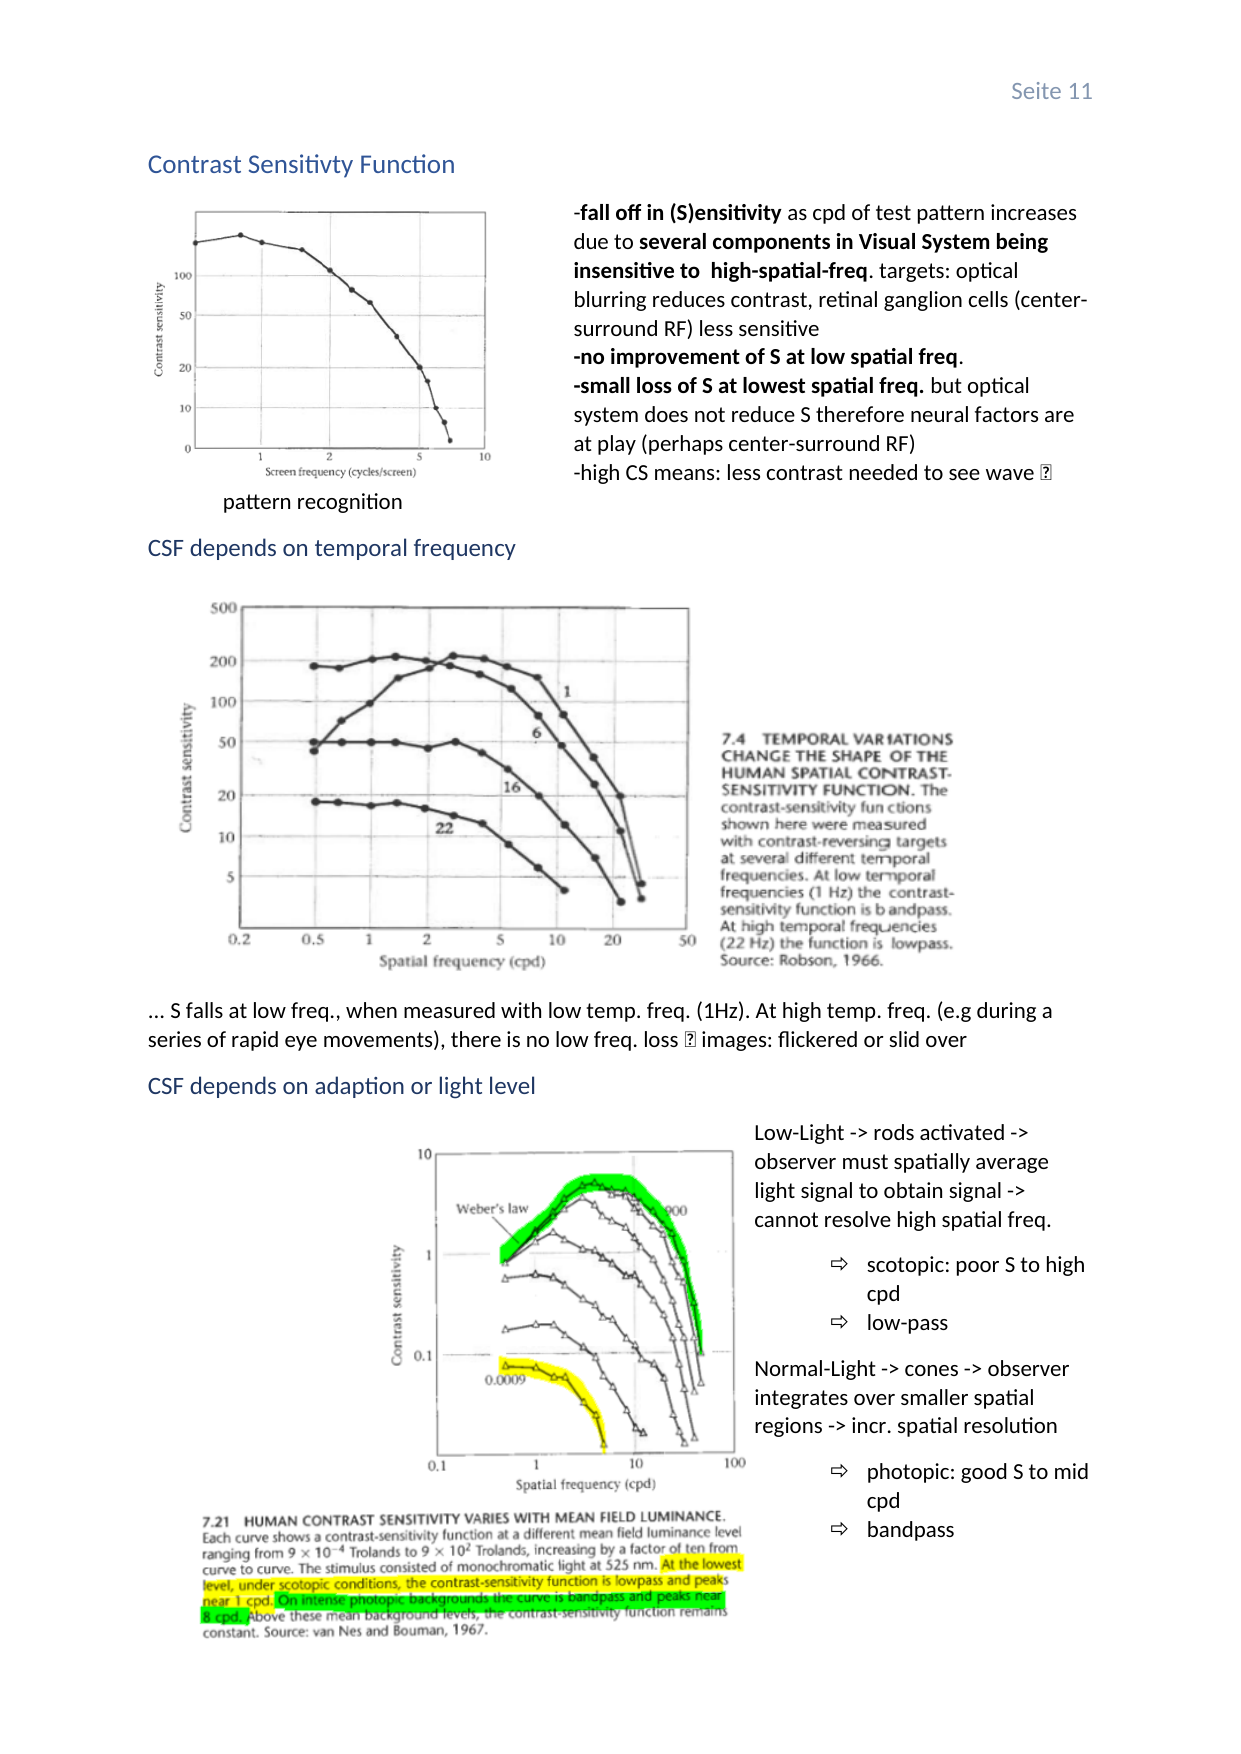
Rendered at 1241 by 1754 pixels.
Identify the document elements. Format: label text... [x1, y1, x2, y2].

text Normal-Light -> cones -> observer integrates over smaller spatial regions -> incr. spatial resolution [755, 1354, 1093, 1439]
text Low-Light -> rods activated -> observer must spatially average light signal to obtain signal -> cannot resolve high spatial freq. [148, 1118, 1093, 1233]
subtitle CSF depends on temporal frequency [148, 532, 1093, 563]
list -high CS means: less contrast needed to see wave  pattern recognition [223, 458, 1093, 515]
list -no improvement of S at low spatial freq. [499, 342, 1093, 371]
subtitle Contrast Sensitivty Function [148, 148, 1093, 181]
subtitle CSF depends on adaption or light level [148, 1071, 1093, 1101]
list scotopic: poor S to high cpd [755, 1251, 1093, 1307]
list -fall off in (S)ensitivity as cpd of test pattern increases due to several components in Visual System being insensitive to high-spatial-freq. targets: optical blurring reduces contrast, retinal ganglion cells (center-surround RF) less sensitive [499, 198, 1093, 342]
list photopic: good S to mid cpd [755, 1457, 1093, 1514]
list -small loss of S at lowest spatial freq. but optical system does not reduce S therefore neural factors are at play (perhaps center-surround RF) [499, 371, 1093, 457]
text ... S falls at low freq., when measured with low temp. freq. (1Hz). At high temp. freq. (e.g during a series of rapid eye movements), there is no low freq. loss  images: flickered or slid over [148, 996, 1093, 1053]
text [148, 1354, 178, 1439]
list low-pass [755, 1308, 1093, 1336]
list bandpass [755, 1515, 1093, 1543]
